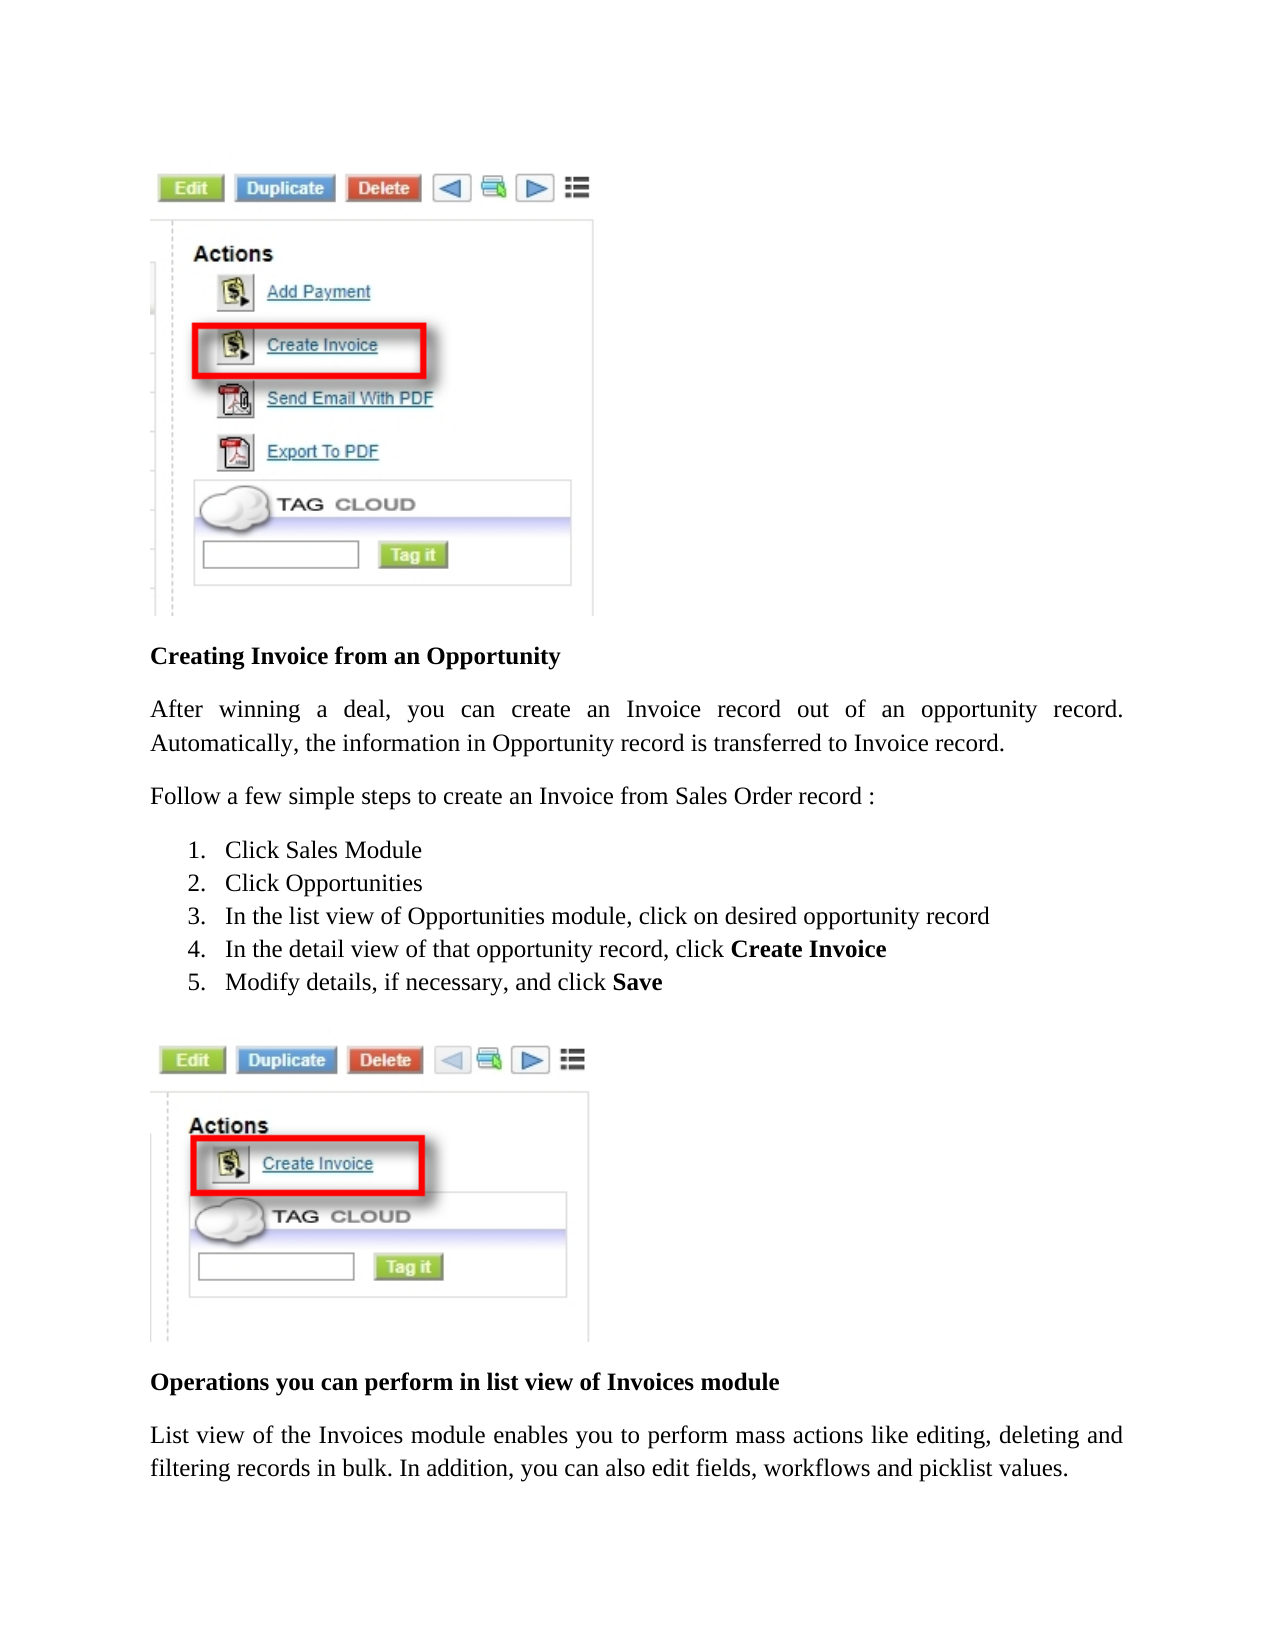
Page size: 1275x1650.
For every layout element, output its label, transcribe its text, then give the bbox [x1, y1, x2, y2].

list In the detail view of that opportunity record, click Create Invoice [187, 934, 1125, 963]
text Follow a few simple steps to create an Invoice from Sales Order record : [150, 781, 1125, 810]
text After winning a deal, you can create an Invoice record out of an opportunity record. Automatically, the information in Opportunity record is transferred to Invoice record. [150, 694, 1125, 756]
picture [150, 150, 633, 616]
list Click Opportunities [187, 868, 1125, 897]
picture [150, 1021, 641, 1342]
list Modify details, if necessary, and click Save [187, 967, 1125, 996]
list In the list view of Opportunities module, click on desired opportunity record [187, 901, 1125, 930]
text Creating Invoice from an Opportunity [150, 641, 1125, 669]
text List view of the Invoices module enables you to perform mass actions like editing, deleting and filtering records in bulk. In addition, you can also edit fields, workflows and picklist values. [150, 1421, 1125, 1482]
text Operations you can perform in list view of Invoices module [150, 1367, 1125, 1395]
list Click Sales Module [187, 835, 1125, 864]
